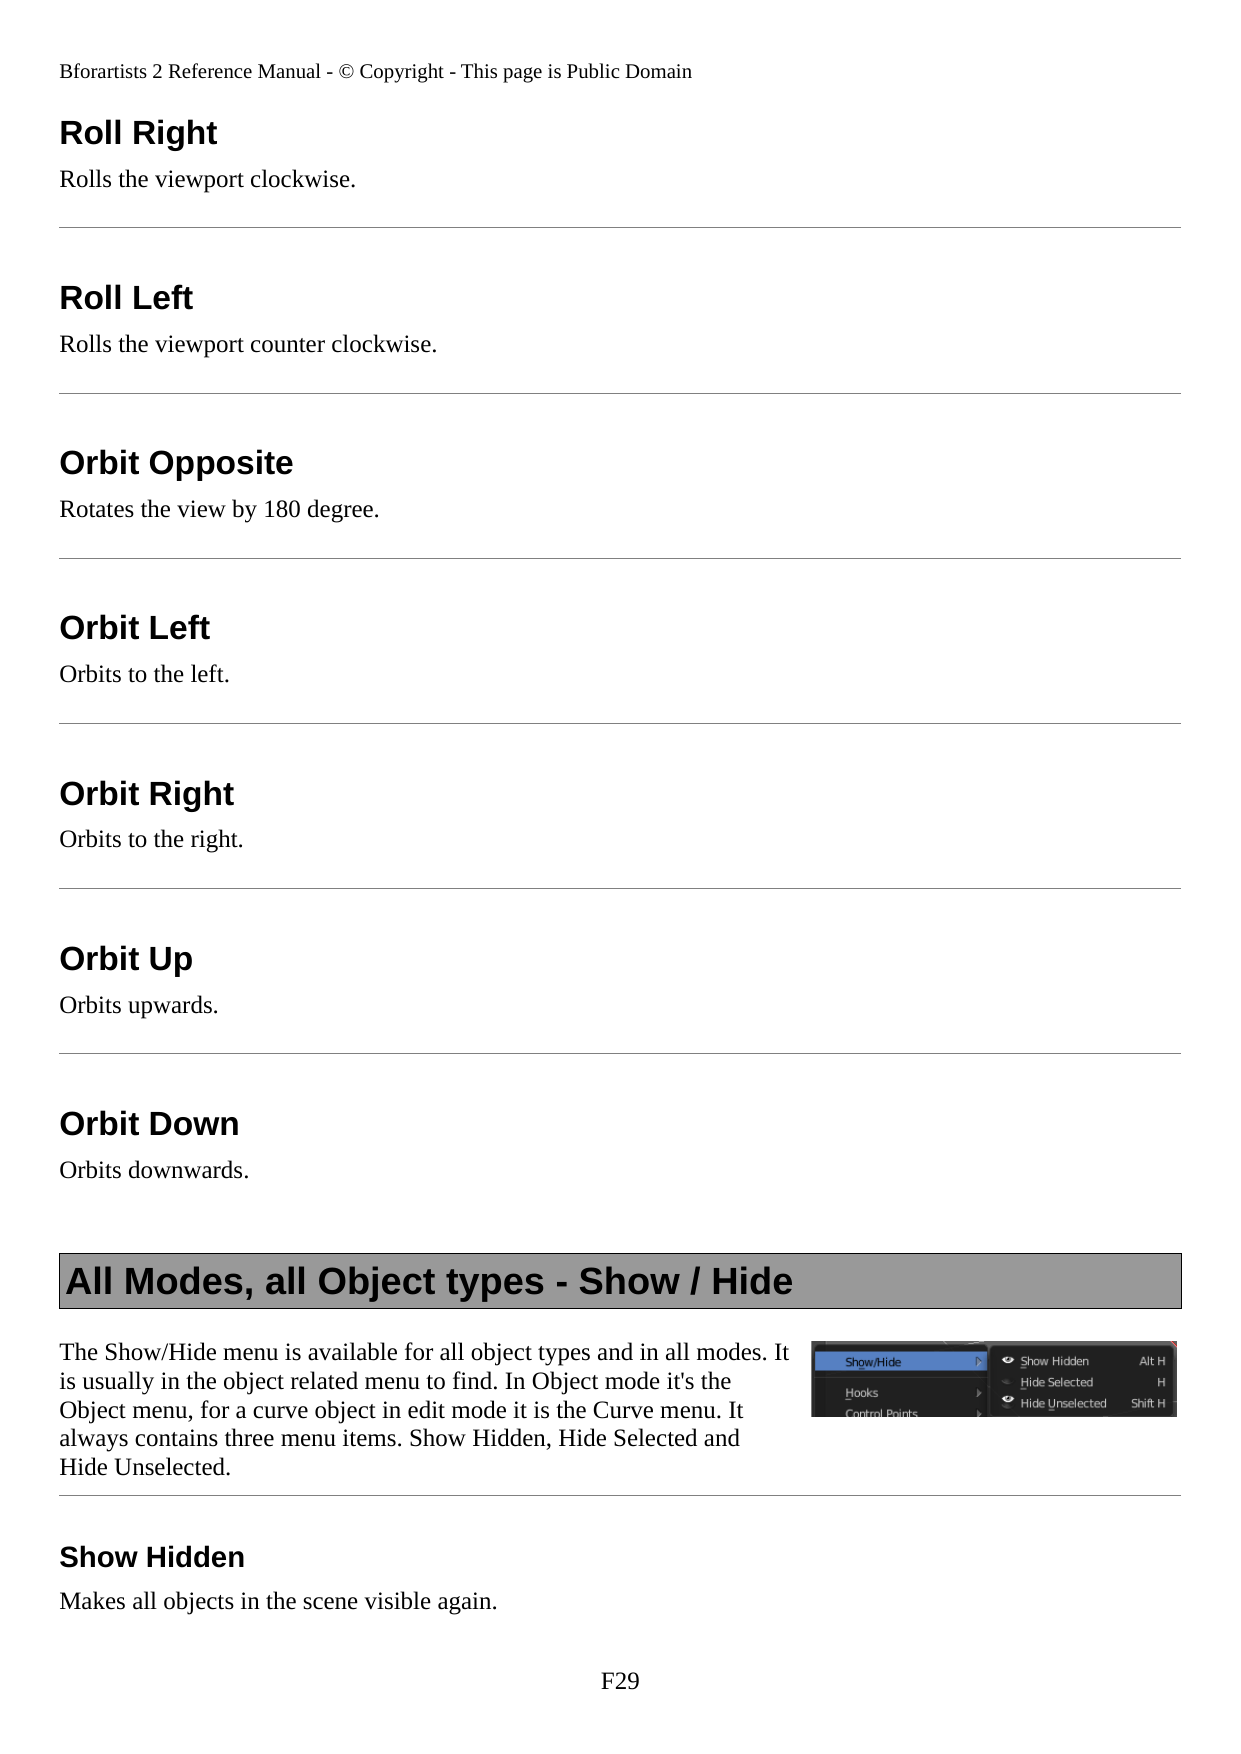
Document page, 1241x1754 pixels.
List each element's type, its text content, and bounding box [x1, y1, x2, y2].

subtitle Orbit Right [59, 773, 1181, 812]
text Rotates the view by 180 degree. [59, 494, 1181, 523]
text The Show/Hide menu is available for all object types and in all modes. It is usually in the object related menu to find. In Object mode it's the Object menu, for a curve object in edit mode it is the Curve menu. It always contains three menu items. Show Hidden, Hide Selected and Hide Unselected. [59, 1337, 1181, 1481]
table_header All Modes, all Object types - Show / Hide [60, 1254, 1181, 1308]
text Makes all objects in the scene visible again. [59, 1586, 1181, 1615]
subtitle Orbit Opposite [59, 443, 1181, 482]
subtitle Roll Right [59, 113, 1181, 151]
text Orbits downwards. [59, 1155, 1181, 1184]
text Orbits to the left. [59, 659, 1181, 688]
subtitle Orbit Down [59, 1104, 1181, 1142]
subtitle Orbit Left [59, 608, 1181, 647]
subtitle Roll Left [59, 278, 1181, 316]
text Rolls the viewport counter clockwise. [59, 329, 1181, 358]
subtitle Show Hidden [59, 1540, 1181, 1573]
picture [811, 1341, 1177, 1417]
text Orbits upwards. [59, 990, 1181, 1018]
subtitle Orbit Up [59, 939, 1181, 977]
text Orbits to the right. [59, 824, 1181, 853]
text Rolls the viewport clockwise. [59, 164, 1181, 192]
